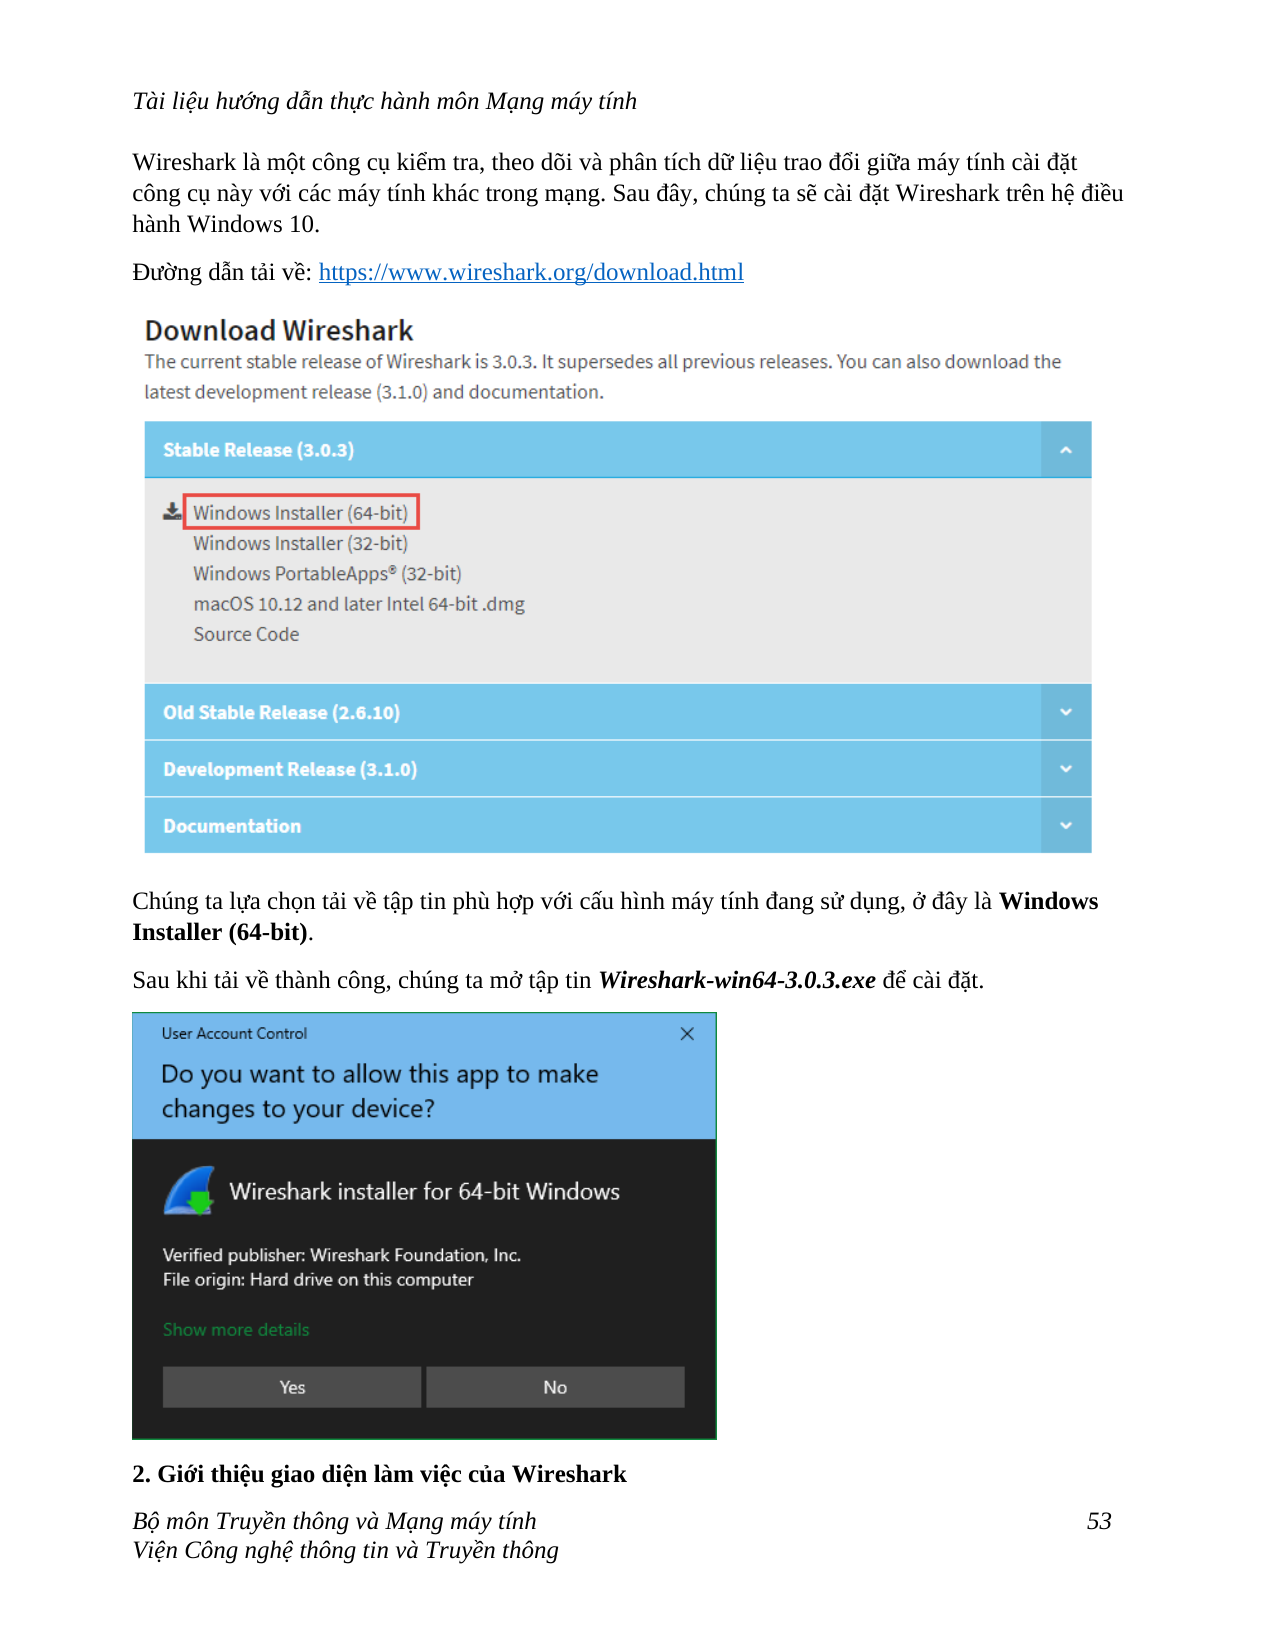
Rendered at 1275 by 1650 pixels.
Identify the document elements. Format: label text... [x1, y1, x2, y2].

text Đường dẫn tải về: https://www.wireshark.org/download.html [132, 257, 1125, 286]
picture [132, 1012, 717, 1440]
text Sau khi tải về thành công, chúng ta mở tập tin Wireshark-win64-3.0.3.exe để cài đặt. [132, 965, 1125, 993]
text 2. Giới thiệu giao diện làm việc của Wireshark [132, 1459, 1125, 1488]
text Chúng ta lựa chọn tải về tập tin phù hợp với cấu hình máy tính đang sử dụng, ở đây là Windows Installer (64-bit). [132, 886, 1125, 946]
text Wireshark là một công cụ kiểm tra, theo dõi và phân tích dữ liệu trao đổi giữa máy tính cài đặt công cụ này với các máy tính khác trong mạng. Sau đây, chúng ta sẽ cài đặt Wireshark trên hệ điều hành Windows 10. [132, 147, 1125, 238]
picture [132, 304, 1107, 867]
